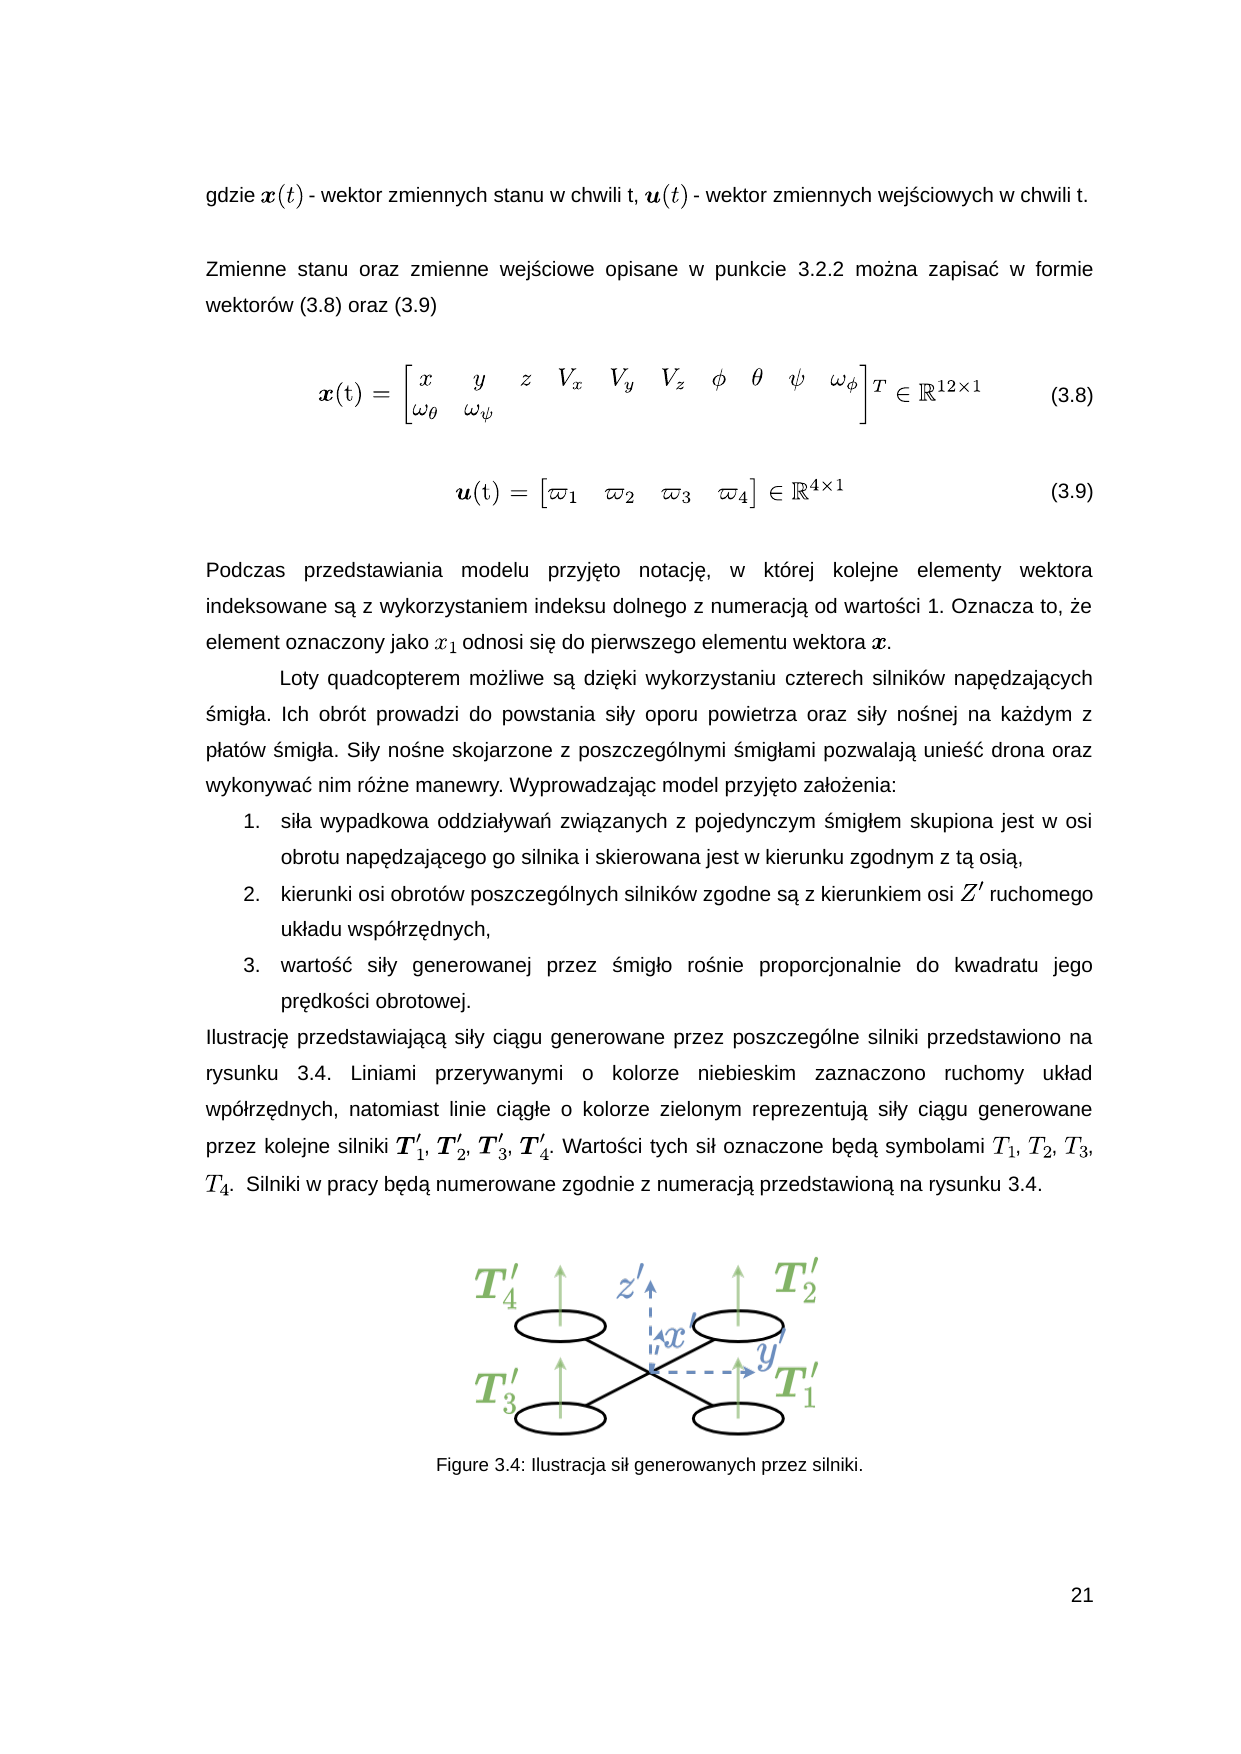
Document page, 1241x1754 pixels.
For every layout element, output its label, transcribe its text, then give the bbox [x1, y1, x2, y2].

list Figure 3.4: Ilustracja sił generowanych przez silniki. [358, 1221, 941, 1476]
text Loty quadcopterem możliwe są dzięki wykorzystaniu czterech silników napędzających śmigła. Ich obrót prowadzi do powstania siły oporu powietrza oraz siły nośnej na każdym z płatów śmigła. Siły nośne skojarzone z poszczególnymi śmigłami pozwalają unieść drona oraz wykonywać nim różne manewry. Wyprowadzając model przyjęto założenia: [206, 666, 1093, 797]
text - wektor zmiennych stanu w chwili t, [297, 183, 669, 209]
text - wektor zmiennych wejściowych w chwili t. [682, 183, 1093, 209]
list wartość siły generowanej przez śmigło rośnie proporcjonalnie do kwadratu jego prędkości obrotowej. [243, 953, 1093, 1013]
list siła wypadkowa oddziaływań związanych z pojedynczym śmigłem skupiona jest w osi obrotu napędzającego go silnika i skierowana jest w kierunku zgodnym z tą osią, [243, 809, 1093, 869]
list kierunki osi obrotów poszczególnych silników zgodne są z kierunkiem osi ruchomego układu współrzędnych, [243, 881, 1093, 941]
text [206, 364, 405, 424]
text Ilustrację przedstawiającą siły ciągu generowane przez poszczególne silniki przedstawiono na rysunku 3.4. Liniami przerywanymi o kolorze niebieskim zaznaczono ruchomy układ wpółrzędnych, natomiast linie ciągłe o kolorze zielonym reprezentują siły ciągu generowane przez kolejne silniki , , , . Wartości tych sił oznaczone będą symbolami , , , . Silniki w pracy będą numerowane zgodnie z numeracją przedstawioną na rysunku 3.4. [206, 1025, 1093, 1196]
text Zmienne stanu oraz zmienne wejściowe opisane w punkcie 3.2.2 można zapisać w formie wektorów (3.8) oraz (3.9) [206, 257, 1093, 317]
text Podczas przedstawiania modelu przyjęto notację, w której kolejne elementy wektora indeksowane są z wykorzystaniem indeksu dolnego z numeracją od wartości 1. Oznacza to, że element oznaczony jako odnosi się do pierwszego elementu wektora . [206, 558, 1093, 653]
text gdzie [206, 183, 284, 209]
picture [474, 1220, 825, 1454]
text (3.8) [867, 364, 1093, 424]
text (3.9) [206, 474, 1093, 508]
